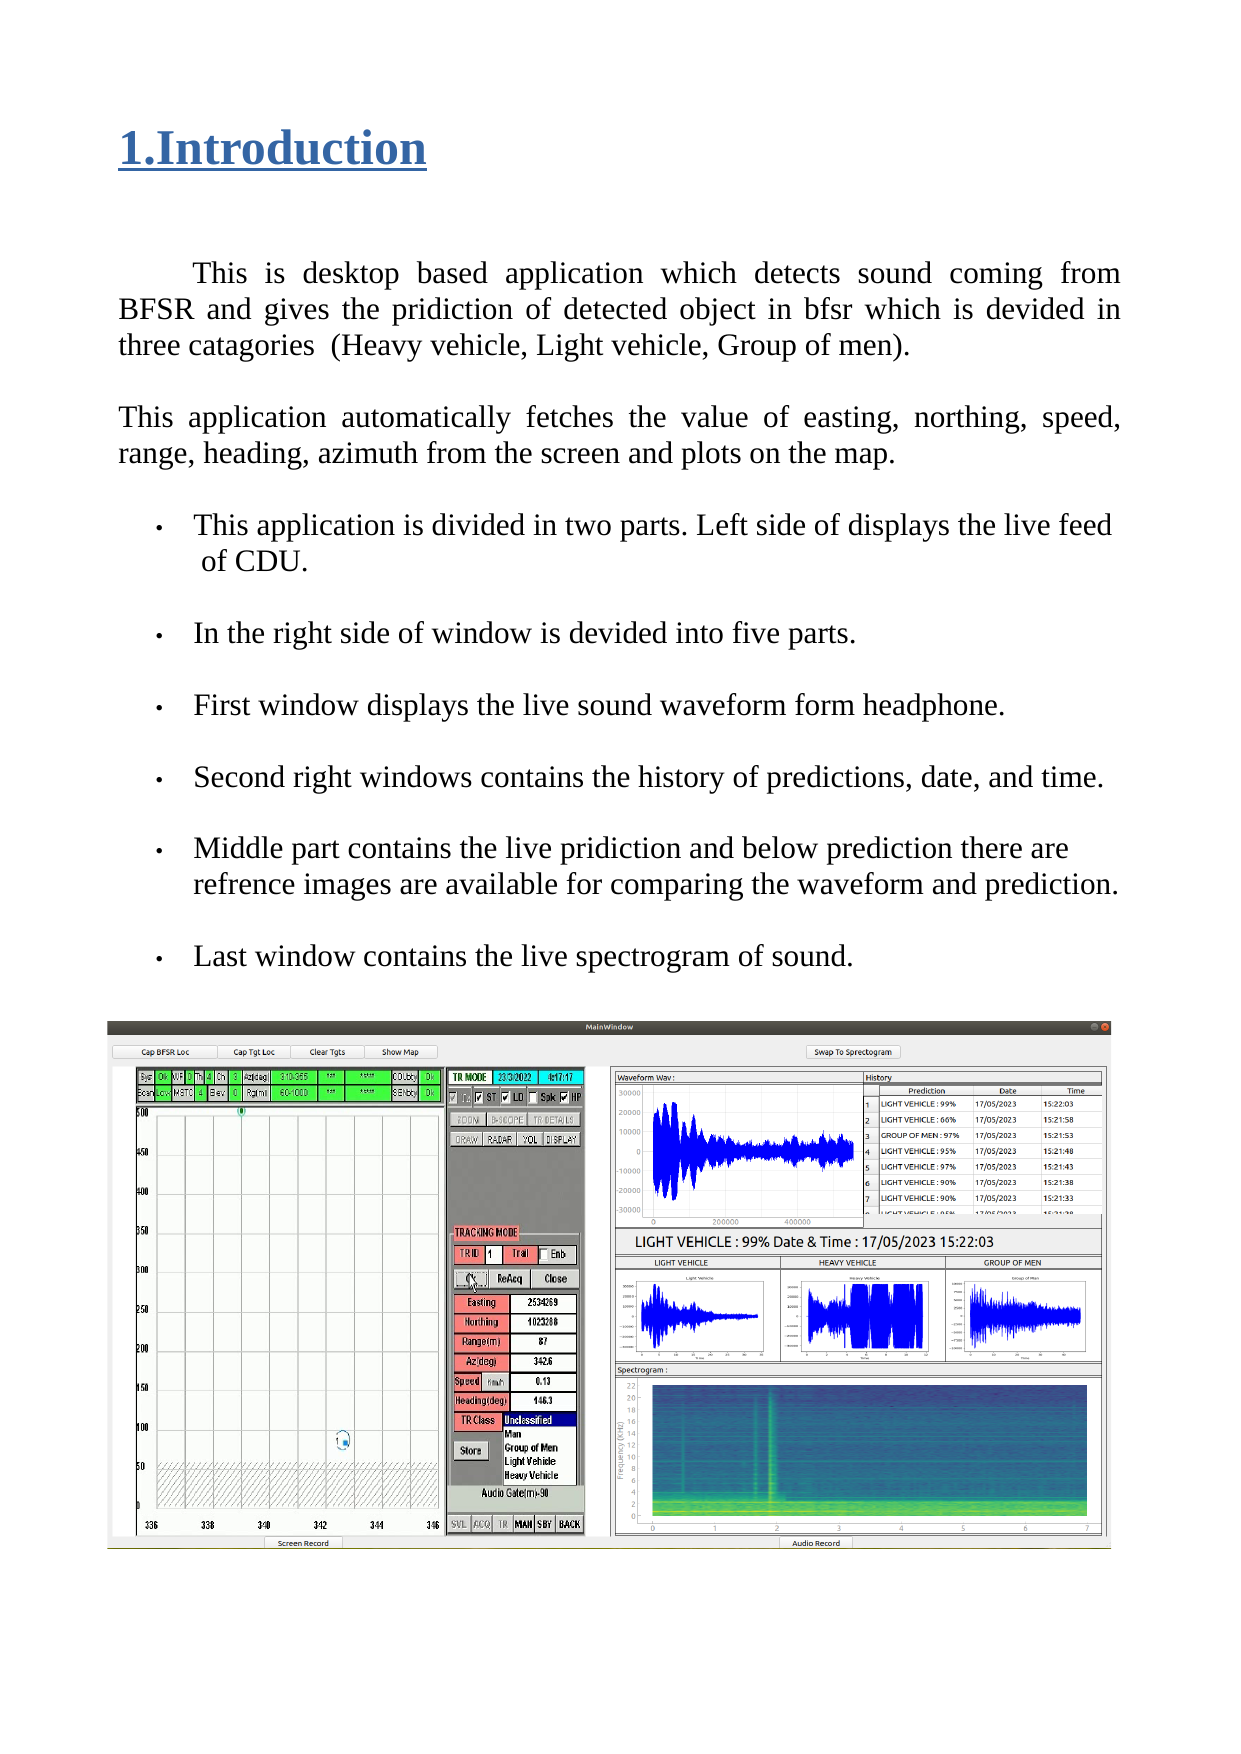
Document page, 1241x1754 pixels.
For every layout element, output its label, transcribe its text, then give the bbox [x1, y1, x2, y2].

list refrence images are available for comparing the waveform and prediction. [156, 866, 1122, 902]
list First window displays the live sound waveform form headphone. [156, 686, 1122, 722]
list of CDU. [156, 542, 1122, 578]
text This is desktop based application which detects sound coming from BFSR and gives the pridiction of detected object in bfsr which is devided in three catagories (Heavy vehicle, Light vehicle, Group of men). [118, 255, 1122, 362]
text 1.Introduction [118, 118, 1122, 176]
list Last window contains the live spectrogram of sound. [156, 937, 1122, 973]
list In the right side of window is devided into five parts. [156, 614, 1122, 650]
list This application is divided in two parts. Left side of displays the live feed [156, 506, 1122, 542]
list Second right windows contains the history of predictions, date, and time. [156, 758, 1122, 794]
picture [107, 1021, 1112, 1549]
list Middle part contains the live pridiction and below prediction there are [156, 830, 1122, 866]
text This application automatically fetches the value of easting, northing, speed, range, heading, azimuth from the screen and plots on the map. [118, 398, 1122, 470]
